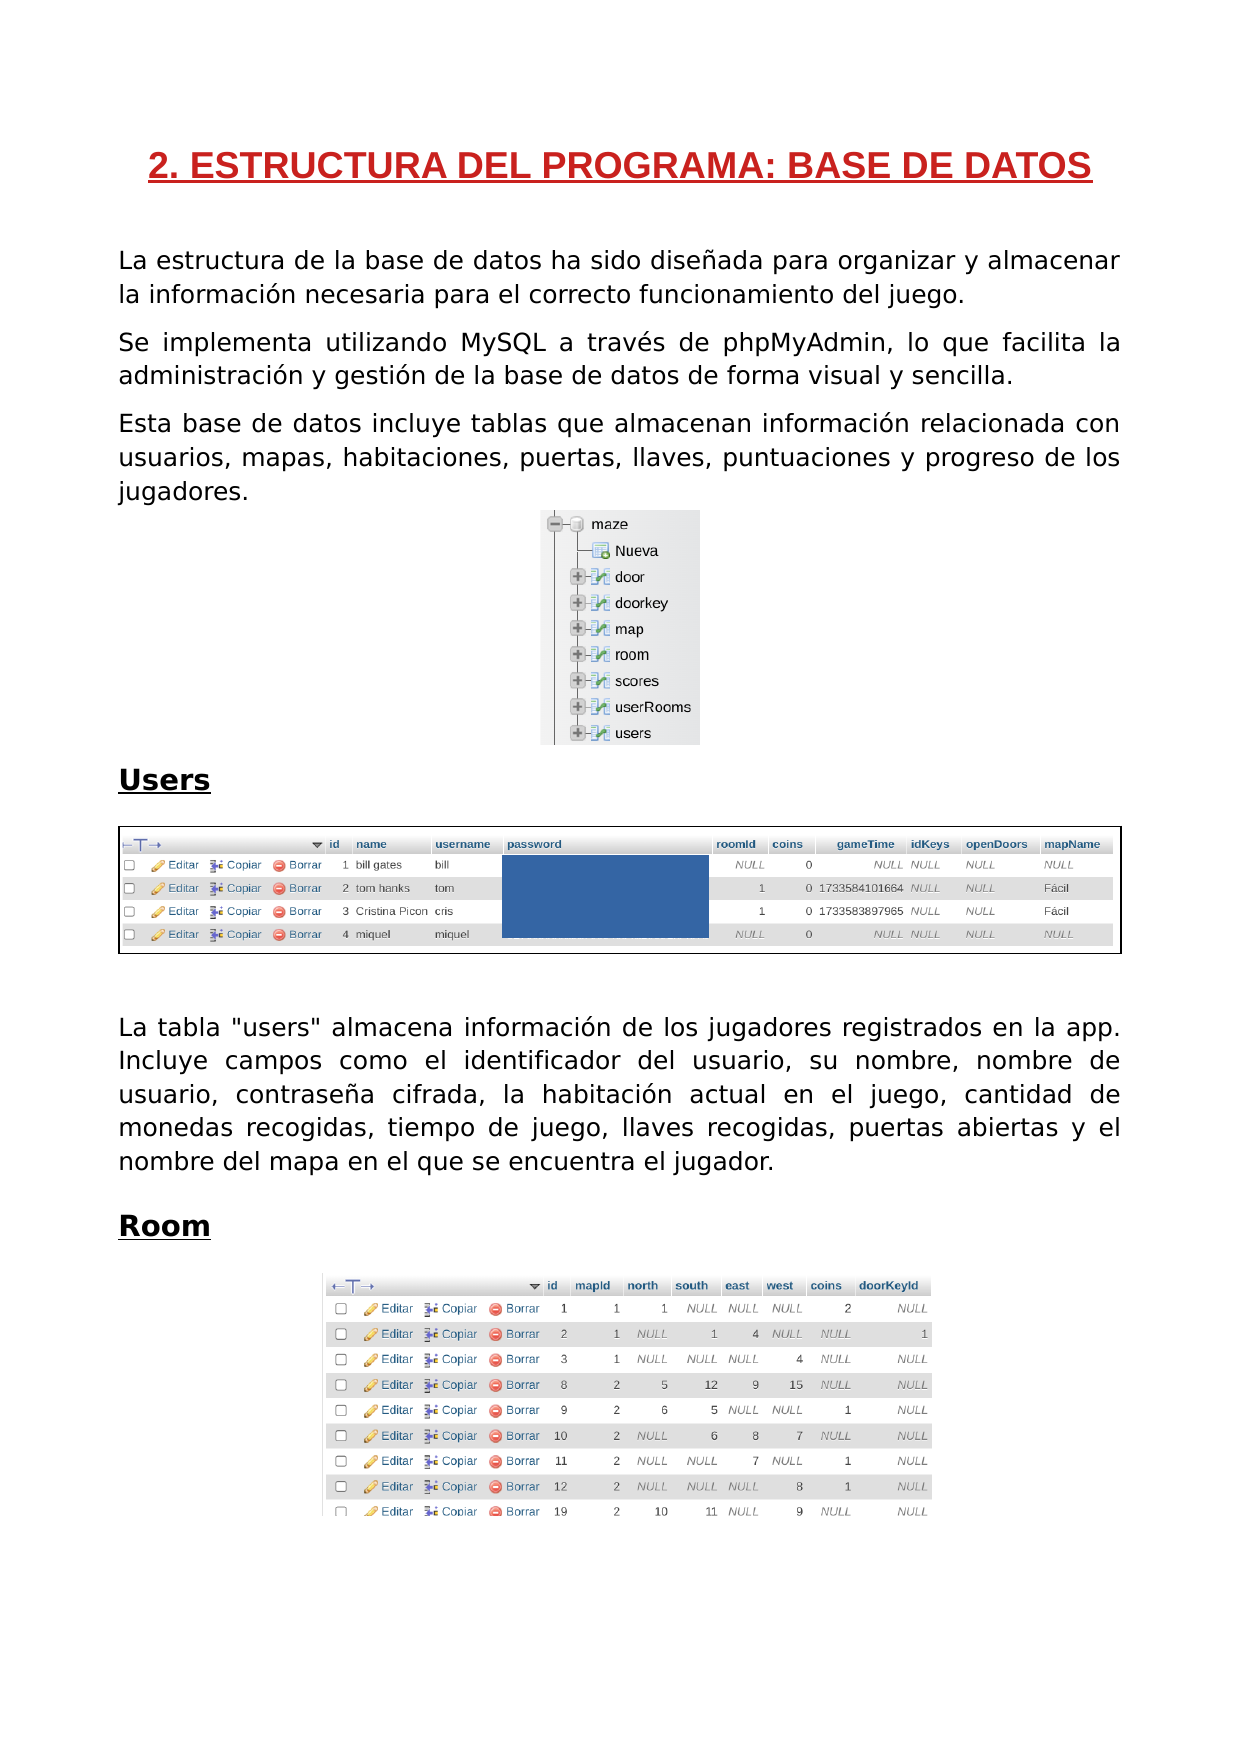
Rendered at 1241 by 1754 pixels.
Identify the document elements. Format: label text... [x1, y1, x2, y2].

picture [540, 510, 700, 745]
subtitle Users [118, 763, 1122, 797]
text Esta base de datos incluye tablas que almacenan información relacionada con usuarios, mapas, habitaciones, puertas, llaves, puntuaciones y progreso de los jugadores. [118, 410, 1122, 506]
picture [122, 830, 1118, 950]
picture [322, 1273, 933, 1516]
text La tabla "users" almacena información de los jugadores registrados en la app. Incluye campos como el identificador del usuario, su nombre, nombre de usuario, contraseña cifrada, la habitación actual en el juego, cantidad de monedas recogidas, tiempo de juego, llaves recogidas, puertas abiertas y el nombre del mapa en el que se encuentra el jugador. [118, 1013, 1122, 1176]
subtitle 2. ESTRUCTURA DEL PROGRAMA: BASE DE DATOS [118, 143, 1122, 186]
text La estructura de la base de datos ha sido diseñada para organizar y almacenar la información necesaria para el correcto funcionamiento del juego. [118, 246, 1122, 309]
text Se implementa utilizando MySQL a través de phpMyAdmin, lo que facilita la administración y gestión de la base de datos de forma visual y sencilla. [118, 328, 1122, 391]
subtitle Room [118, 1209, 1122, 1243]
